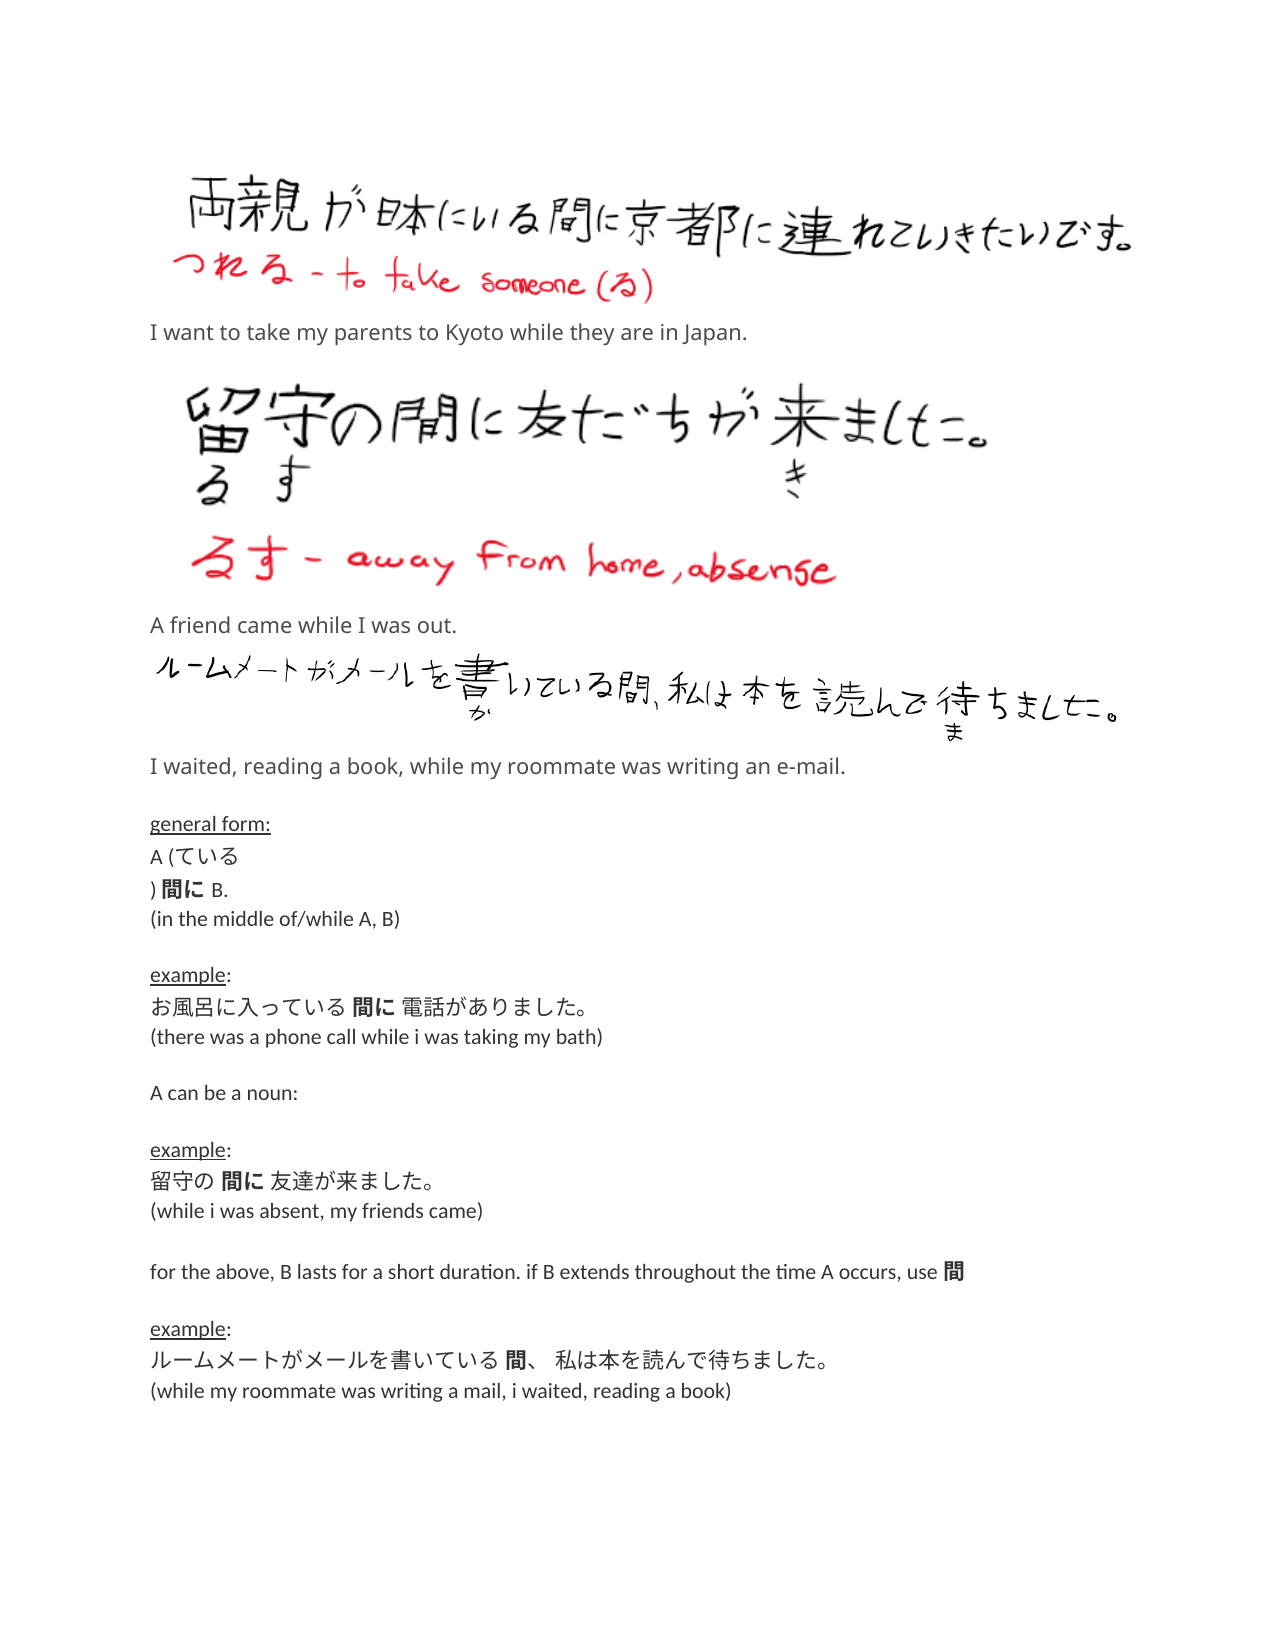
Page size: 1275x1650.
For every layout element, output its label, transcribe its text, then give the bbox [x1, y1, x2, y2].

text (while my roommate was writing a mail, i waited, reading a book) [150, 1377, 1125, 1403]
text example: [150, 1136, 1125, 1163]
text for the above, B lasts for a short duration. if B extends throughout the time A occurs, use 間 [150, 1254, 1125, 1286]
text (while i was absent, my friends came) [150, 1197, 1125, 1224]
text ) 間に B. [150, 872, 1125, 903]
text お風呂に入っている 間に 電話がありました。 [150, 990, 1125, 1021]
text example: [150, 1315, 1125, 1342]
text example: [150, 962, 1125, 988]
picture [150, 639, 1125, 745]
text I waited, reading a book, while my roommate was writing an e-mail. [150, 745, 1125, 781]
text A can be a noun: [150, 1079, 1125, 1106]
picture [150, 348, 991, 608]
text general form: [150, 810, 1125, 837]
text (there was a phone call while i was taking my bath) [150, 1023, 1125, 1050]
text A friend came while I was out. [150, 609, 1125, 639]
text I want to take my parents to Kyoto while they are in Japan. [150, 317, 1125, 347]
text (in the middle of/while A, B) [150, 905, 1125, 932]
text 留守の 間に 友達が来ました。 [150, 1164, 1125, 1196]
picture [150, 149, 1147, 316]
text ルームメートがメールを書いている 間、 私は本を読んで待ちました。 [150, 1343, 1125, 1375]
text A (ている [150, 839, 1125, 870]
